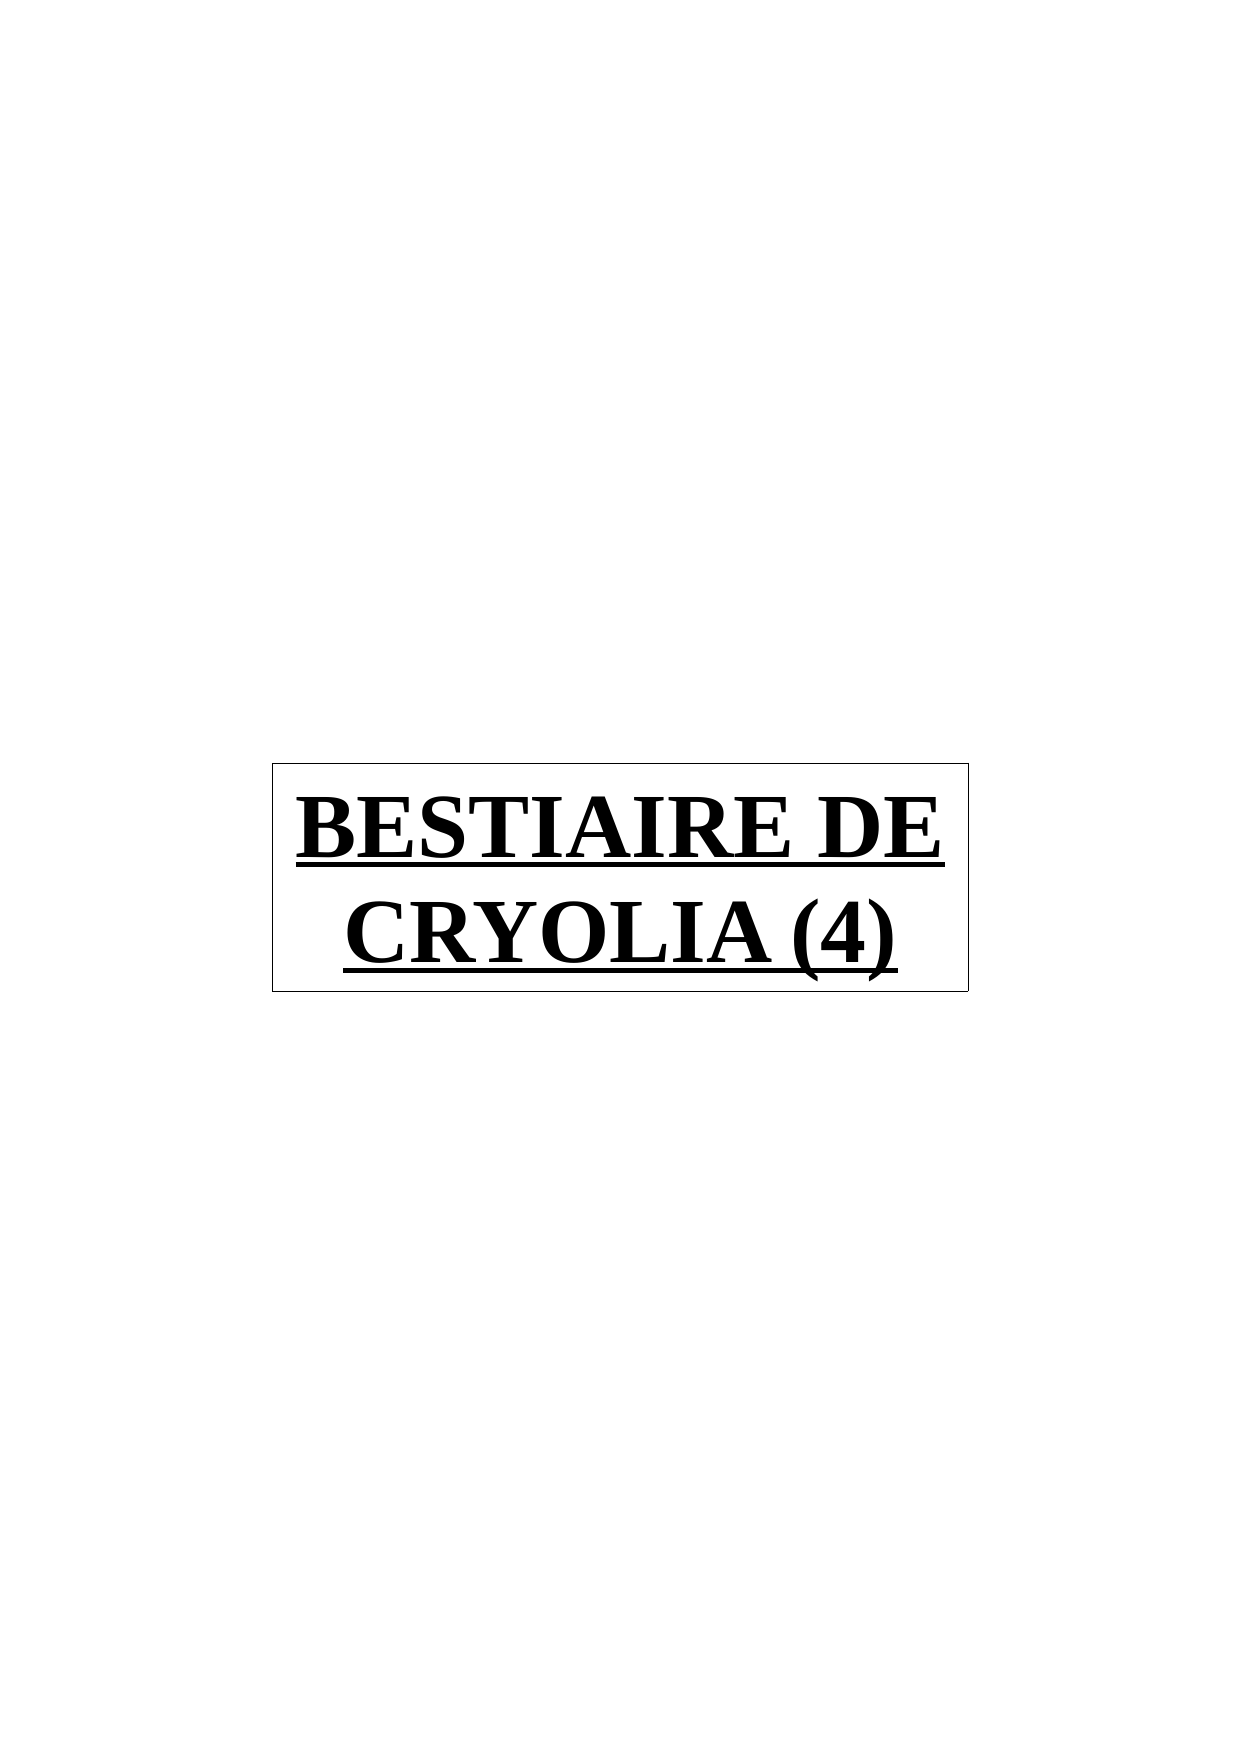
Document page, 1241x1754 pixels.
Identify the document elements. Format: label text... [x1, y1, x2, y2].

text BESTIAIRE DE CRYOLIA (4) [281, 772, 959, 982]
